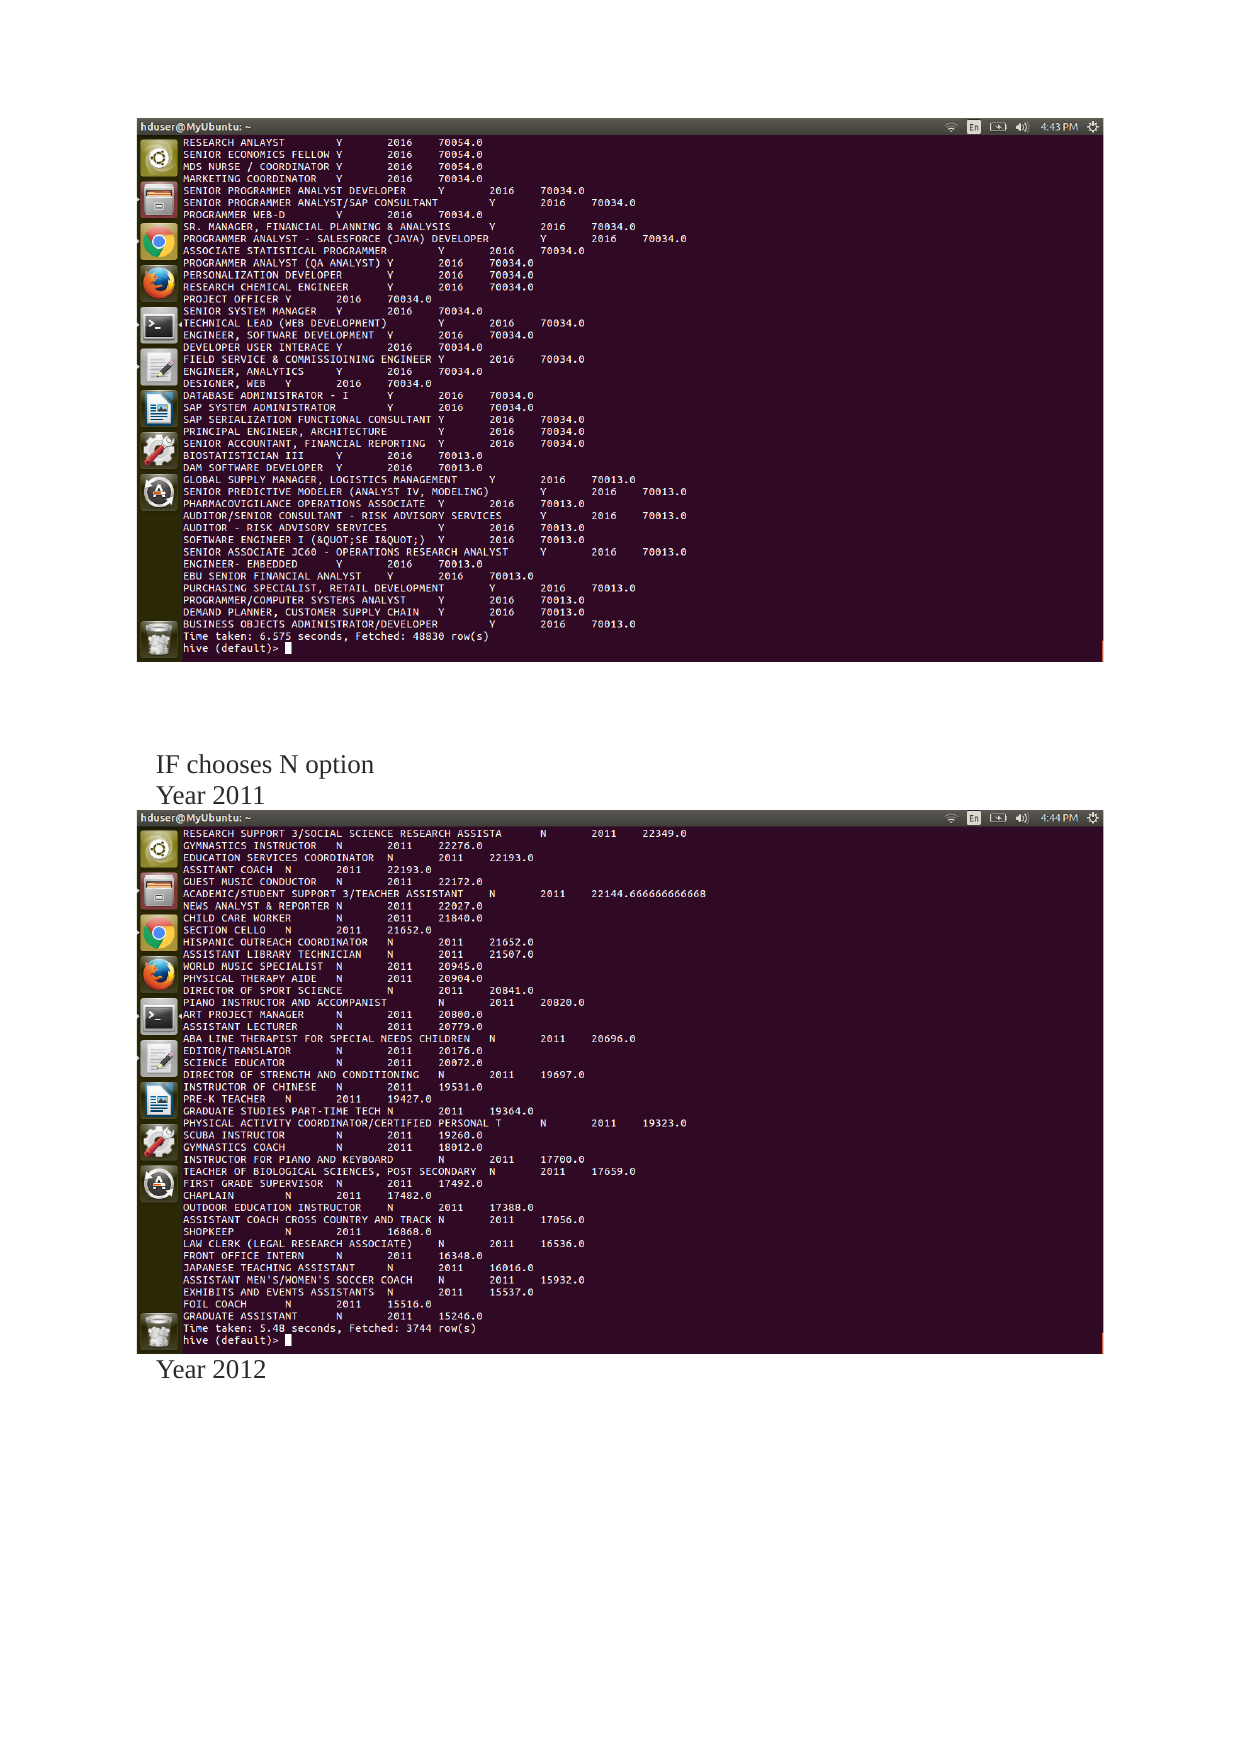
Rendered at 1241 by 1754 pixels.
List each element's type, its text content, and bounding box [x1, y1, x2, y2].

picture [136, 118, 1104, 662]
picture [136, 810, 1104, 1354]
text Year 2011 [156, 779, 1122, 810]
text IF chooses N option [156, 748, 1122, 779]
text Year 2012 [156, 1211, 1122, 1384]
